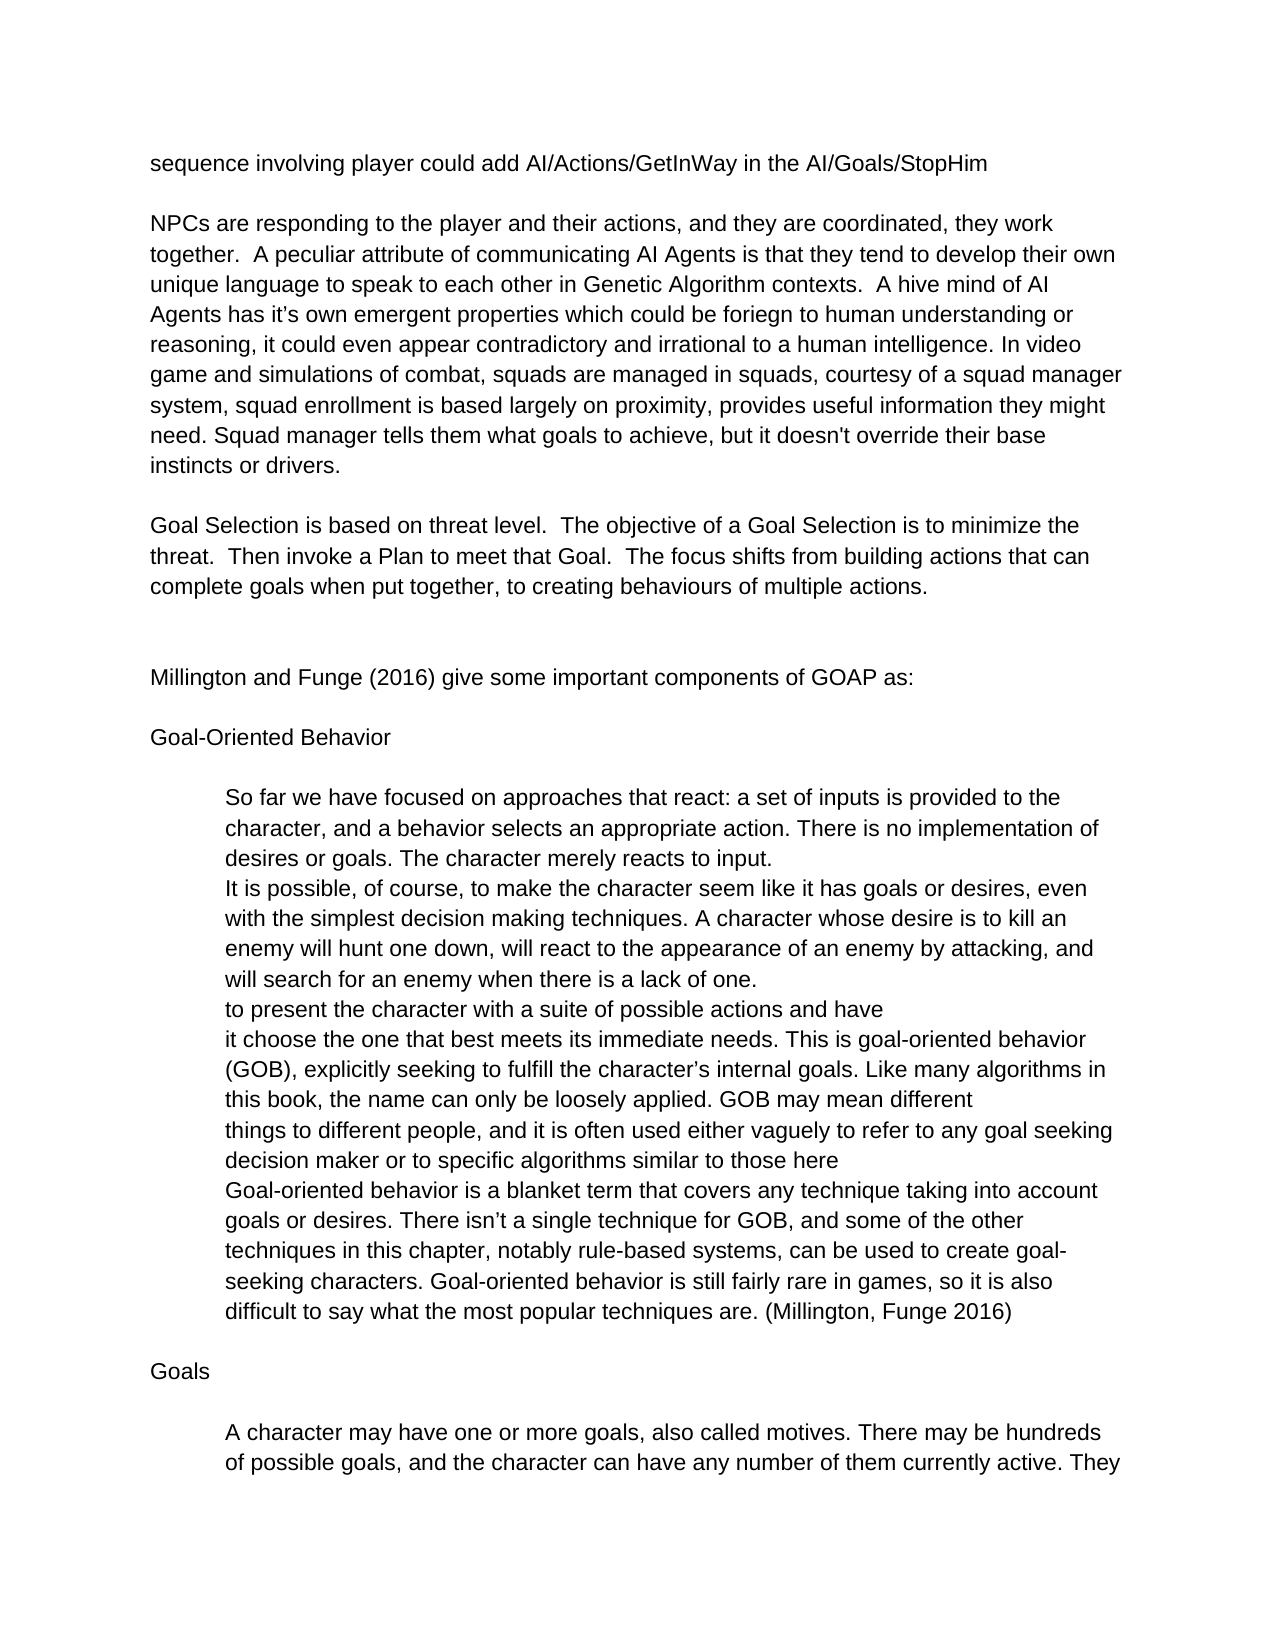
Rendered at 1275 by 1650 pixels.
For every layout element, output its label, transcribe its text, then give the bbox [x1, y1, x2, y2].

text Goals [150, 1358, 1125, 1415]
text So far we have focused on approaches that react: a set of inputs is provided to the character, and a behavior selects an appropriate action. There is no implementation of desires or goals. The character merely reacts to input. It is possible, of course, to make the character seem like it has goals or desires, even with the simplest decision making techniques. A character whose desire is to kill an enemy will hunt one down, will react to the appearance of an enemy by attacking, and will search for an enemy when there is a lack of one. to present the character with a suite of possible actions and have it choose the one that best meets its immediate needs. This is goal-oriented behavior (GOB), explicitly seeking to fulfill the character’s internal goals. Like many algorithms in this book, the name can only be loosely applied. GOB may mean different things to different people, and it is often used either vaguely to refer to any goal seeking decision maker or to specific algorithms similar to those here Goal-oriented behavior is a blanket term that covers any technique taking into account goals or desires. There isn’t a single technique for GOB, and some of the other techniques in this chapter, notably rule-based systems, can be used to create goal-seeking characters. Goal-oriented behavior is still fairly rare in games, so it is also difficult to say what the most popular techniques are. (Millington, Funge 2016) [225, 784, 1125, 1324]
text Millington and Funge (2016) give some important components of GOAP as: [150, 663, 1125, 690]
text Goal Selection is based on threat level. The objective of a Goal Selection is to minimize the threat. Then invoke a Plan to meet that Goal. The focus shifts from building actions that can complete goals when put together, to creating behaviours of multiple actions. [150, 512, 1125, 629]
text sequence involving player could add AI/Actions/GetInWay in the AI/Goals/StopHim [150, 150, 1125, 207]
text Goal-Oriented Behavior [150, 724, 1125, 781]
text NPCs are responding to the player and their actions, and they are coordinated, they work together. A peculiar attribute of communicating AI Agents is that they tend to develop their own unique language to speak to each other in Genetic Algorithm contexts. A hive mind of AI Agents has it’s own emergent properties which could be foriegn to human understanding or reasoning, it could even appear contradictory and irrational to a human intelligence. In video game and simulations of combat, squads are managed in squads, courtesy of a squad manager system, squad enrollment is based largely on proximity, provides useful information they might need. Squad manager tells them what goals to achieve, but it doesn't override their base instincts or drivers. [150, 210, 1125, 478]
text A character may have one or more goals, also called motives. There may be hundreds of possible goals, and the character can have any number of them currently active. They [225, 1419, 1125, 1475]
